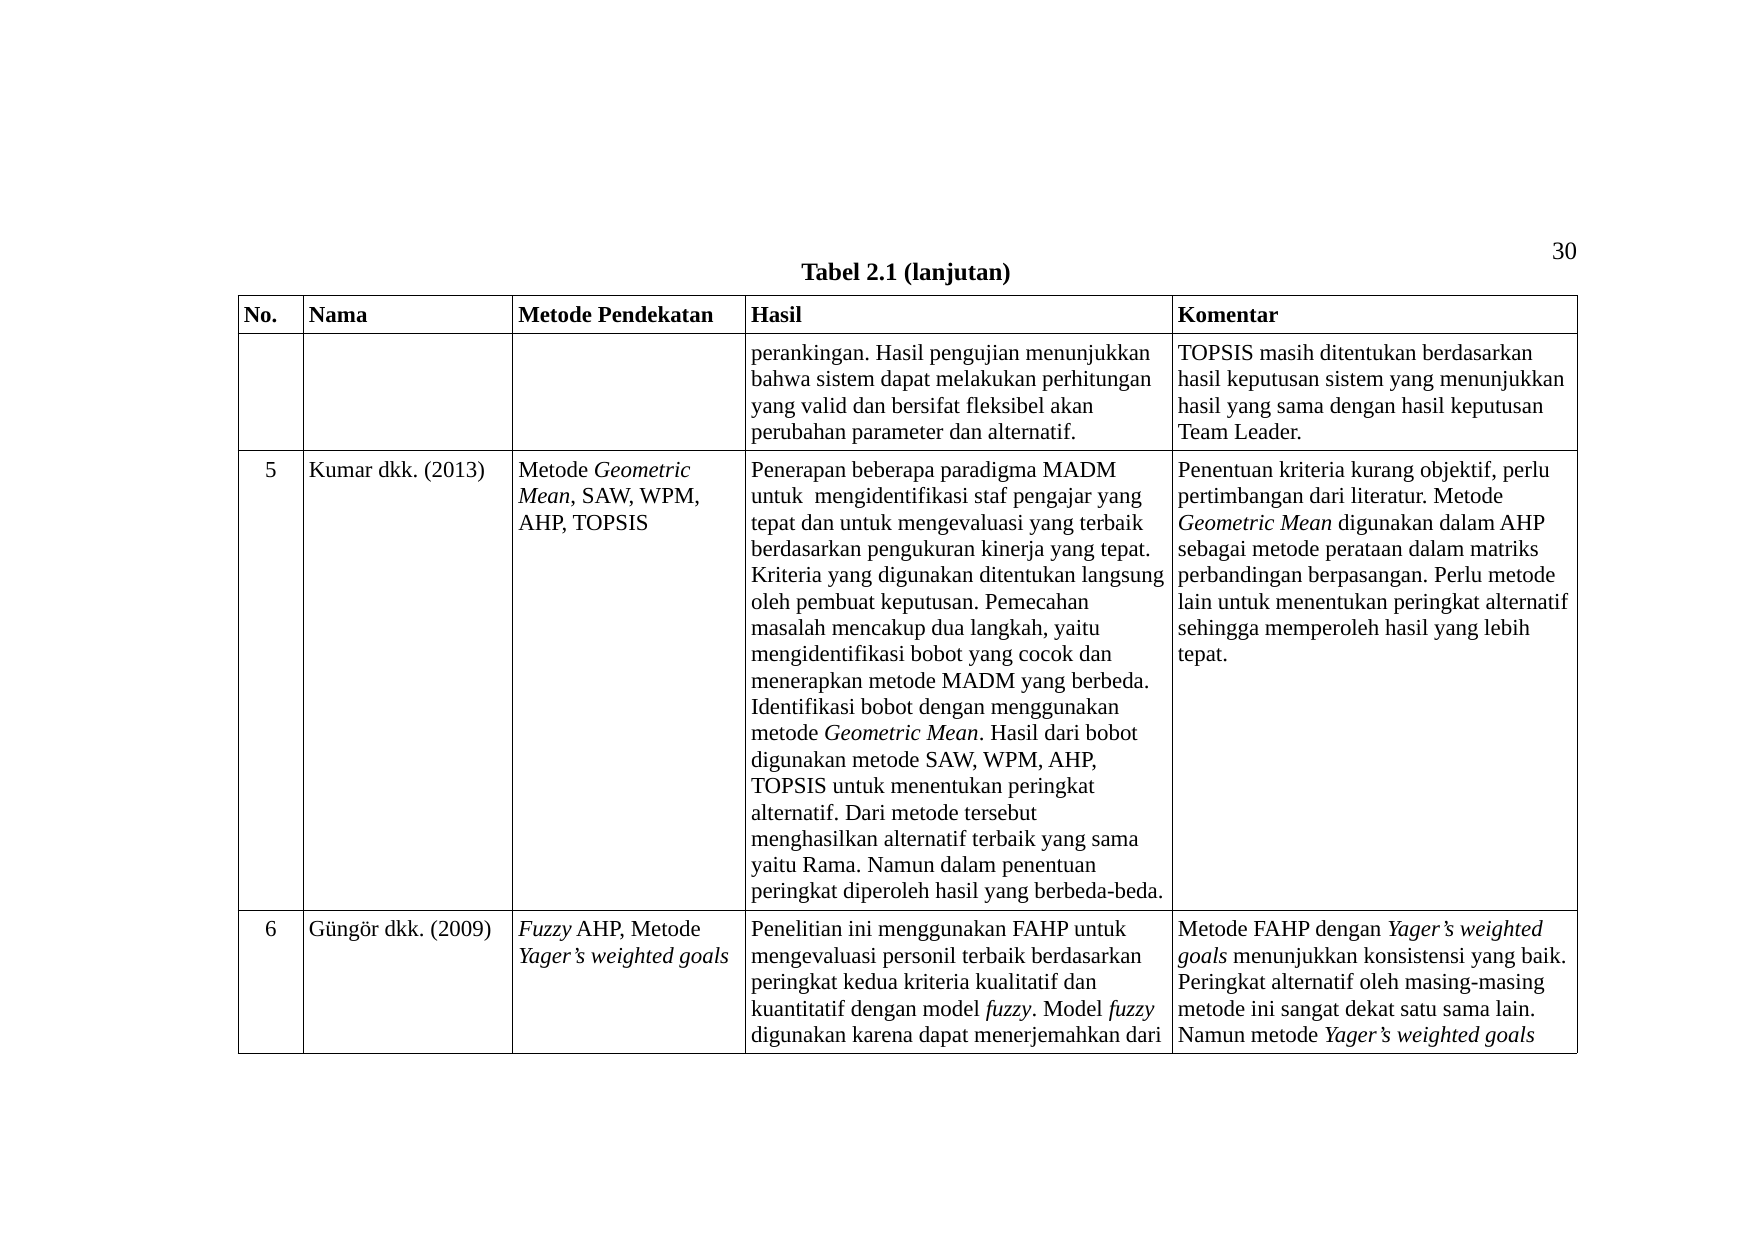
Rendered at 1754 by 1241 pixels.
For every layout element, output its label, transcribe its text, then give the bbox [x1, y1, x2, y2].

table_cell [239, 334, 303, 450]
table_header Komentar [1173, 296, 1577, 333]
table_cell perankingan. Hasil pengujian menunjukkan bahwa sistem dapat melakukan perhitungan yang valid dan bersifat fleksibel akan perubahan parameter dan alternatif. [746, 334, 1172, 450]
table_header Metode Pendekatan [513, 296, 745, 333]
table_cell 5 [239, 451, 303, 910]
table_cell Penelitian ini menggunakan FAHP untuk mengevaluasi personil terbaik berdasarkan peringkat kedua kriteria kualitatif dan kuantitatif dengan model fuzzy. Model fuzzy digunakan karena dapat menerjemahkan dari [746, 911, 1172, 1053]
table_cell 6 [239, 911, 303, 1053]
table_cell Metode Geometric Mean, SAW, WPM, AHP, TOPSIS [513, 451, 745, 910]
table_cell Fuzzy AHP, Metode Yager’s weighted goals [513, 911, 745, 1053]
table_header Nama [304, 296, 512, 333]
table_cell [513, 334, 745, 450]
table_cell Kumar dkk. (2013) [304, 451, 512, 910]
table_cell Metode FAHP dengan Yager’s weighted goals menunjukkan konsistensi yang baik. Peringkat alternatif oleh masing-masing metode ini sangat dekat satu sama lain. Namun metode Yager’s weighted goals [1173, 911, 1577, 1053]
table_cell TOPSIS masih ditentukan berdasarkan hasil keputusan sistem yang menunjukkan hasil yang sama dengan hasil keputusan Team Leader. [1173, 334, 1577, 450]
text Tabel 2.1 (lanjutan) [274, 257, 1538, 286]
table_cell [304, 334, 512, 450]
table_header No. [239, 296, 303, 333]
table_header Hasil [746, 296, 1172, 333]
table_cell Penerapan beberapa paradigma MADM untuk mengidentifikasi staf pengajar yang tepat dan untuk mengevaluasi yang terbaik berdasarkan pengukuran kinerja yang tepat. Kriteria yang digunakan ditentukan langsung oleh pembuat keputusan. Pemecahan masalah mencakup dua langkah, yaitu mengidentifikasi bobot yang cocok dan menerapkan metode MADM yang berbeda. Identifikasi bobot dengan menggunakan metode Geometric Mean. Hasil dari bobot digunakan metode SAW, WPM, AHP, TOPSIS untuk menentukan peringkat alternatif. Dari metode tersebut menghasilkan alternatif terbaik yang sama yaitu Rama. Namun dalam penentuan peringkat diperoleh hasil yang berbeda-beda. [746, 451, 1172, 910]
table_cell Güngör dkk. (2009) [304, 911, 512, 1053]
table_cell Penentuan kriteria kurang objektif, perlu pertimbangan dari literatur. Metode Geometric Mean digunakan dalam AHP sebagai metode perataan dalam matriks perbandingan berpasangan. Perlu metode lain untuk menentukan peringkat alternatif sehingga memperoleh hasil yang lebih tepat. [1173, 451, 1577, 910]
